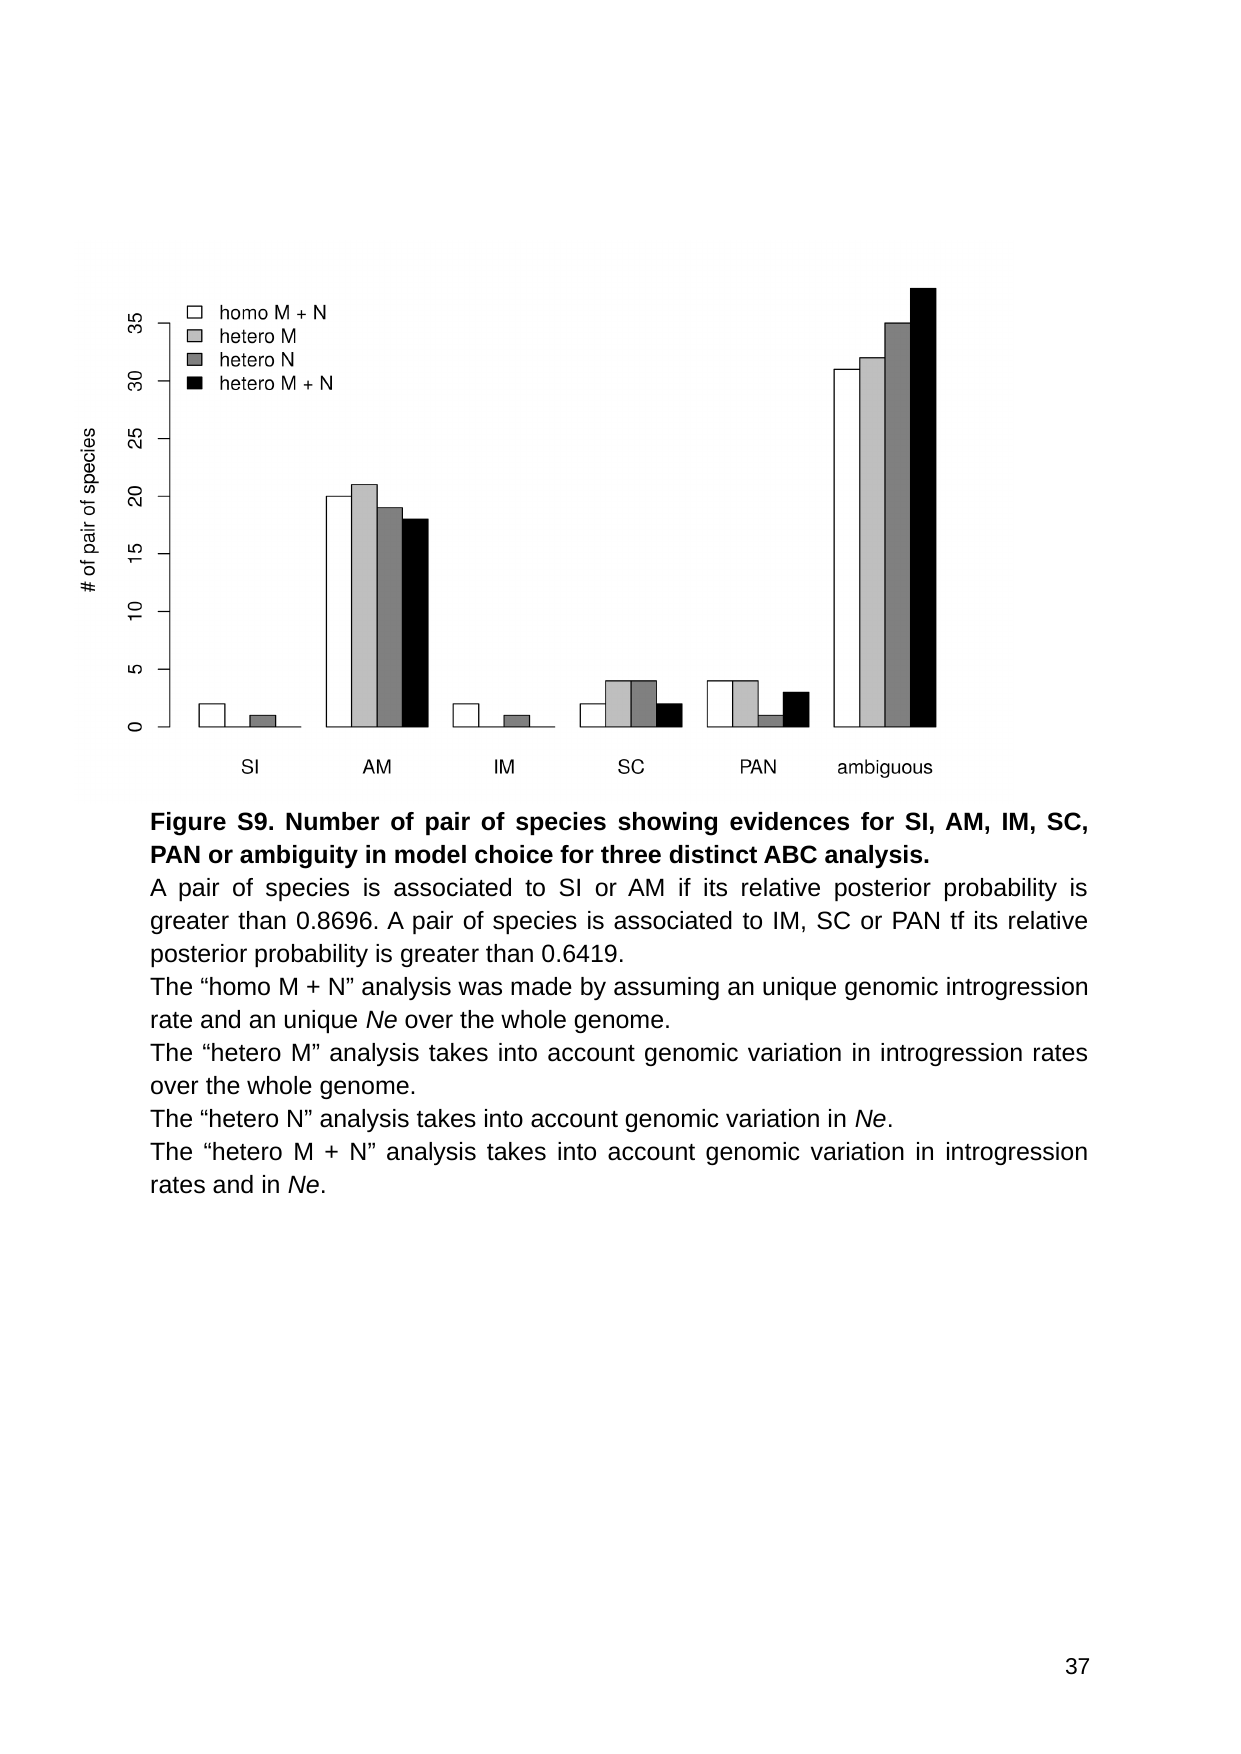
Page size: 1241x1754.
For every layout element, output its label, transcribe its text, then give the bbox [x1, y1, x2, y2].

text The “hetero M + N” analysis takes into account genomic variation in introgression rates and in Ne. [150, 1137, 1090, 1199]
text Figure S9. Number of pair of species showing evidences for SI, AM, IM, SC, PAN or ambiguity in model choice for three distinct ABC analysis. [150, 807, 1090, 869]
text The “hetero N” analysis takes into account genomic variation in Ne. [150, 1104, 1090, 1133]
text The “homo M + N” analysis was made by assuming an unique genomic introgression rate and an unique Ne over the whole genome. [150, 972, 1090, 1034]
picture [73, 240, 1014, 804]
text A pair of species is associated to SI or AM if its relative posterior probability is greater than 0.8696. A pair of species is associated to IM, SC or PAN tf its relative posterior probability is greater than 0.6419. [150, 873, 1090, 968]
text The “hetero M” analysis takes into account genomic variation in introgression rates over the whole genome. [150, 1038, 1090, 1100]
